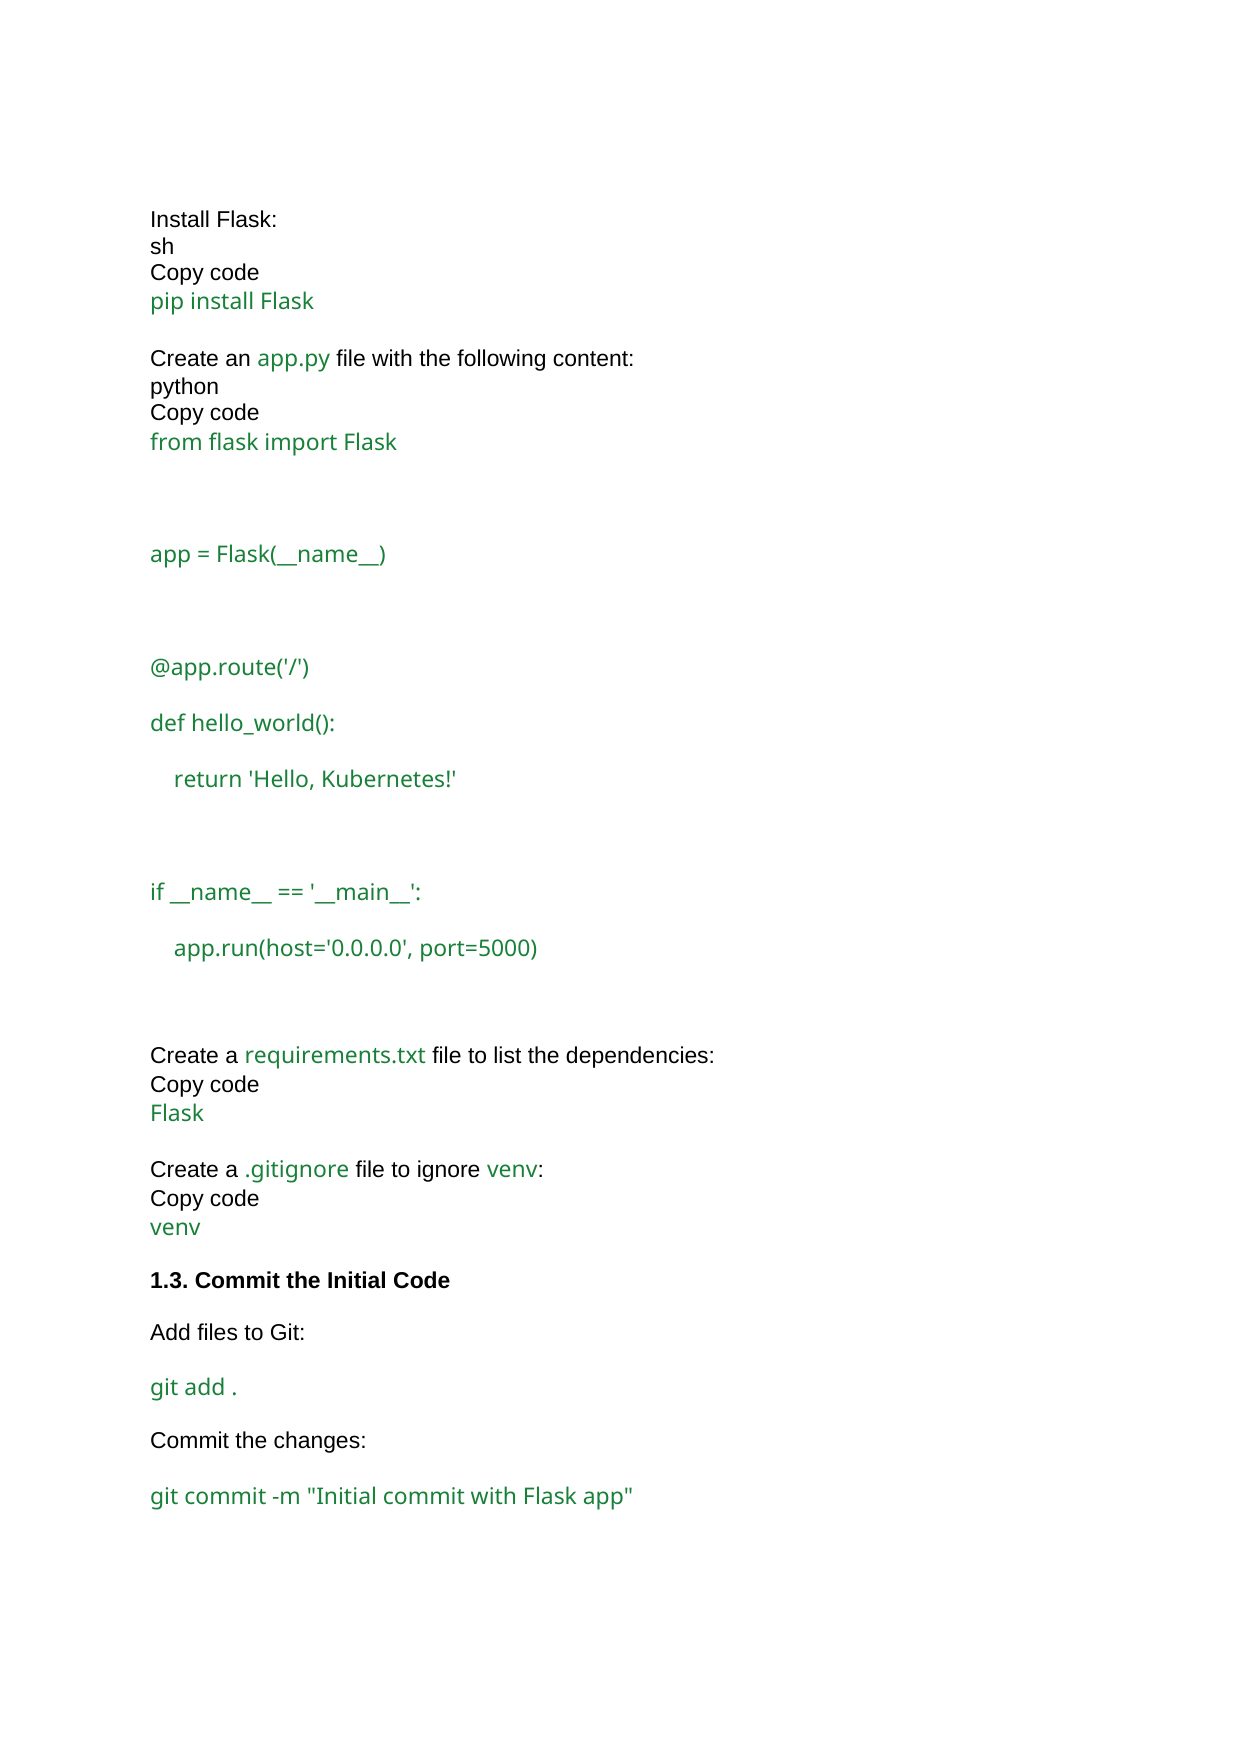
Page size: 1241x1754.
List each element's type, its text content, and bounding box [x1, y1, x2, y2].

text return 'Hello, Kubernetes!' [150, 763, 1090, 794]
text if __name__ == '__main__': [150, 876, 1090, 907]
text app = Flask(__name__) [150, 538, 1090, 569]
text Add files to Git: git add . [150, 1318, 1090, 1402]
text app.run(host='0.0.0.0', port=5000) [150, 932, 1090, 963]
text def hello_world(): [150, 707, 1090, 738]
text Create a .gitignore file to ignore venv: Copy code venv [150, 1153, 1090, 1242]
text Create an app.py file with the following content: python Copy code from flask import Flask [150, 342, 1090, 457]
text Create a requirements.txt file to list the dependencies: Copy code Flask [150, 1039, 1090, 1128]
text 1.3. Commit the Initial Code [150, 1267, 1090, 1293]
text Commit the changes: git commit -m "Initial commit with Flask app" [150, 1427, 1090, 1511]
text @app.route('/') [150, 651, 1090, 682]
text Install Flask: sh Copy code pip install Flask [150, 206, 1090, 317]
